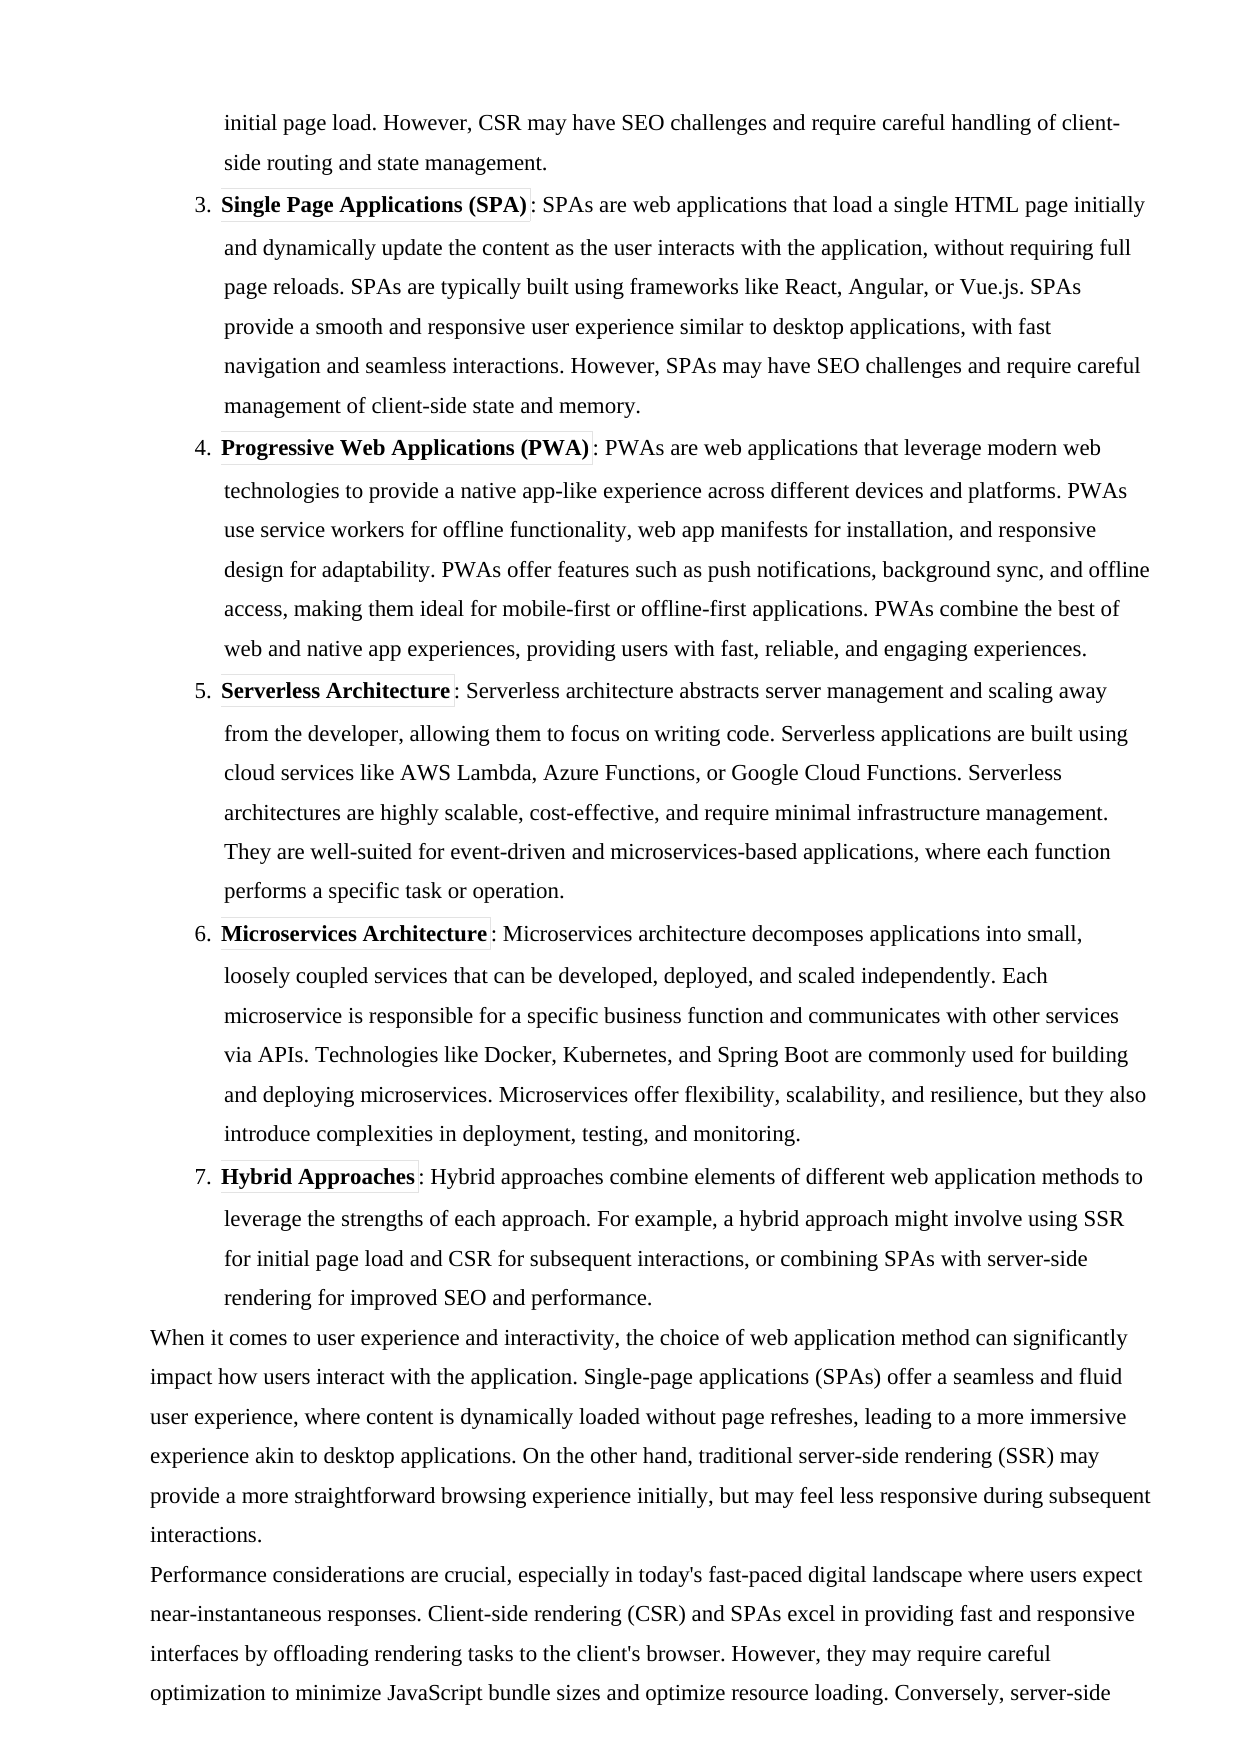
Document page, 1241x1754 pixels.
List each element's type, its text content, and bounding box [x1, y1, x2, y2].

text When it comes to user experience and interactivity, the choice of web application method can significantly impact how users interact with the application. Single-page applications (SPAs) offer a seamless and fluid user experience, where content is dynamically loaded without page refreshes, leading to a more immersive experience akin to desktop applications. On the other hand, traditional server-side rendering (SSR) may provide a more straightforward browsing experience initially, but may feel less responsive during subsequent interactions. [150, 1324, 1152, 1548]
list Microservices Architecture: Microservices architecture decomposes applications into small, loosely coupled services that can be developed, deployed, and scaled independently. Each microservice is responsible for a specific business function and communicates with other services via APIs. Technologies like Docker, Kubernetes, and Spring Boot are commonly used for building and deploying microservices. Microservices offer flexibility, scalability, and resilience, but they also introduce complexities in deployment, testing, and monitoring. [194, 917, 1152, 1147]
list Single Page Applications (SPA): SPAs are web applications that load a single HTML page initially and dynamically update the content as the user interacts with the application, without requiring full page reloads. SPAs are typically built using frameworks like React, Angular, or Vue.js. SPAs provide a smooth and responsive user experience similar to desktop applications, with fast navigation and seamless interactions. However, SPAs may have SEO challenges and require careful management of client-side state and memory. [194, 188, 1152, 418]
text Performance considerations are crucial, especially in today's fast-paced digital landscape where users expect near-instantaneous responses. Client-side rendering (CSR) and SPAs excel in providing fast and responsive interfaces by offloading rendering tasks to the client's browser. However, they may require careful optimization to minimize JavaScript bundle sizes and optimize resource loading. Conversely, server-side [150, 1561, 1152, 1706]
list initial page load. However, CSR may have SEO challenges and require careful handling of client-side routing and state management. [194, 109, 1152, 175]
list Progressive Web Applications (PWA): PWAs are web applications that leverage modern web technologies to provide a native app-like experience across different devices and platforms. PWAs use service workers for offline functionality, web app manifests for installation, and responsive design for adaptability. PWAs offer features such as push notifications, background sync, and offline access, making them ideal for mobile-first or offline-first applications. PWAs combine the best of web and native app experiences, providing users with fast, reliable, and engaging experiences. [194, 431, 1152, 661]
list Hybrid Approaches: Hybrid approaches combine elements of different web application methods to leverage the strengths of each approach. For example, a hybrid approach might involve using SSR for initial page load and CSR for subsequent interactions, or combining SPAs with server-side rendering for improved SEO and performance. [194, 1160, 1152, 1311]
list Serverless Architecture: Serverless architecture abstracts server management and scaling away from the developer, allowing them to focus on writing code. Serverless applications are built using cloud services like AWS Lambda, Azure Functions, or Google Cloud Functions. Serverless architectures are highly scalable, cost-effective, and require minimal infrastructure management. They are well-suited for event-driven and microservices-based applications, where each function performs a specific task or operation. [194, 674, 1152, 904]
